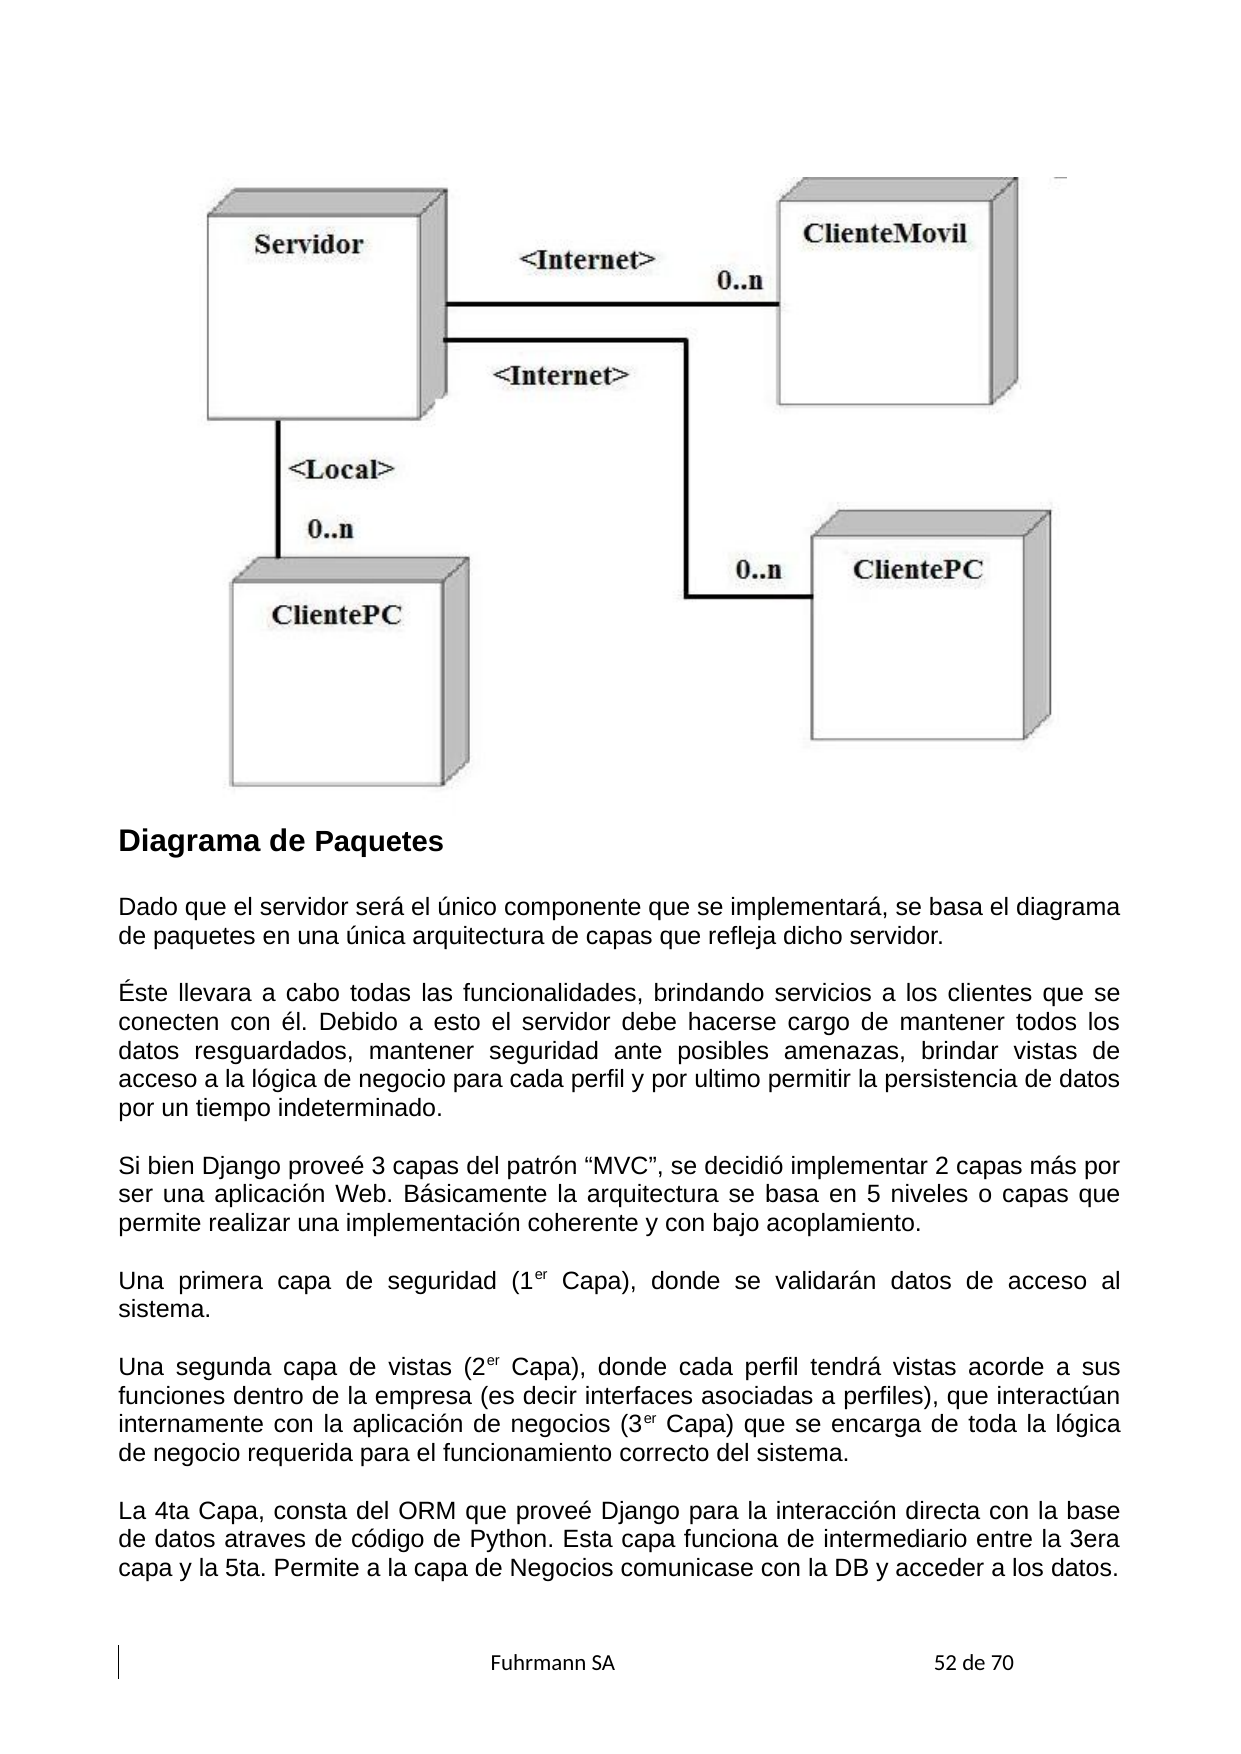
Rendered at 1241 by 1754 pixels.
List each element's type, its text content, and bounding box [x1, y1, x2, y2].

text La 4ta Capa, consta del ORM que proveé Django para la interacción directa con la base de datos atraves de código de Python. Esta capa funciona de intermediario entre la 3era capa y la 5ta. Permite a la capa de Negocios comunicase con la DB y acceder a los datos. [118, 1496, 1122, 1582]
text Éste llevara a cabo todas las funcionalidades, brindando servicios a los clientes que se conecten con él. Debido a esto el servidor debe hacerse cargo de mantener todos los datos resguardados, mantener seguridad ante posibles amenazas, brindar vistas de acceso a la lógica de negocio para cada perfil y por ultimo permitir la persistencia de datos por un tiempo indeterminado. [118, 978, 1122, 1122]
text Si bien Django proveé 3 capas del patrón “MVC”, se decidió implementar 2 capas más por ser una aplicación Web. Básicamente la arquitectura se basa en 5 niveles o capas que permite realizar una implementación coherente y con bajo acoplamiento. [118, 1151, 1122, 1237]
text Diagrama de Paquetes [118, 154, 1122, 858]
text Dado que el servidor será el único componente que se implementará, se basa el diagrama de paquetes en una única arquitectura de capas que refleja dicho servidor. [118, 892, 1122, 949]
text Una primera capa de seguridad (1er Capa), donde se validarán datos de acceso al sistema. [118, 1266, 1122, 1323]
picture [173, 177, 1067, 823]
text Una segunda capa de vistas (2er Capa), donde cada perfil tendrá vistas acorde a sus funciones dentro de la empresa (es decir interfaces asociadas a perfiles), que interactúan internamente con la aplicación de negocios (3er Capa) que se encarga de toda la lógica de negocio requerida para el funcionamiento correcto del sistema. [118, 1352, 1122, 1467]
